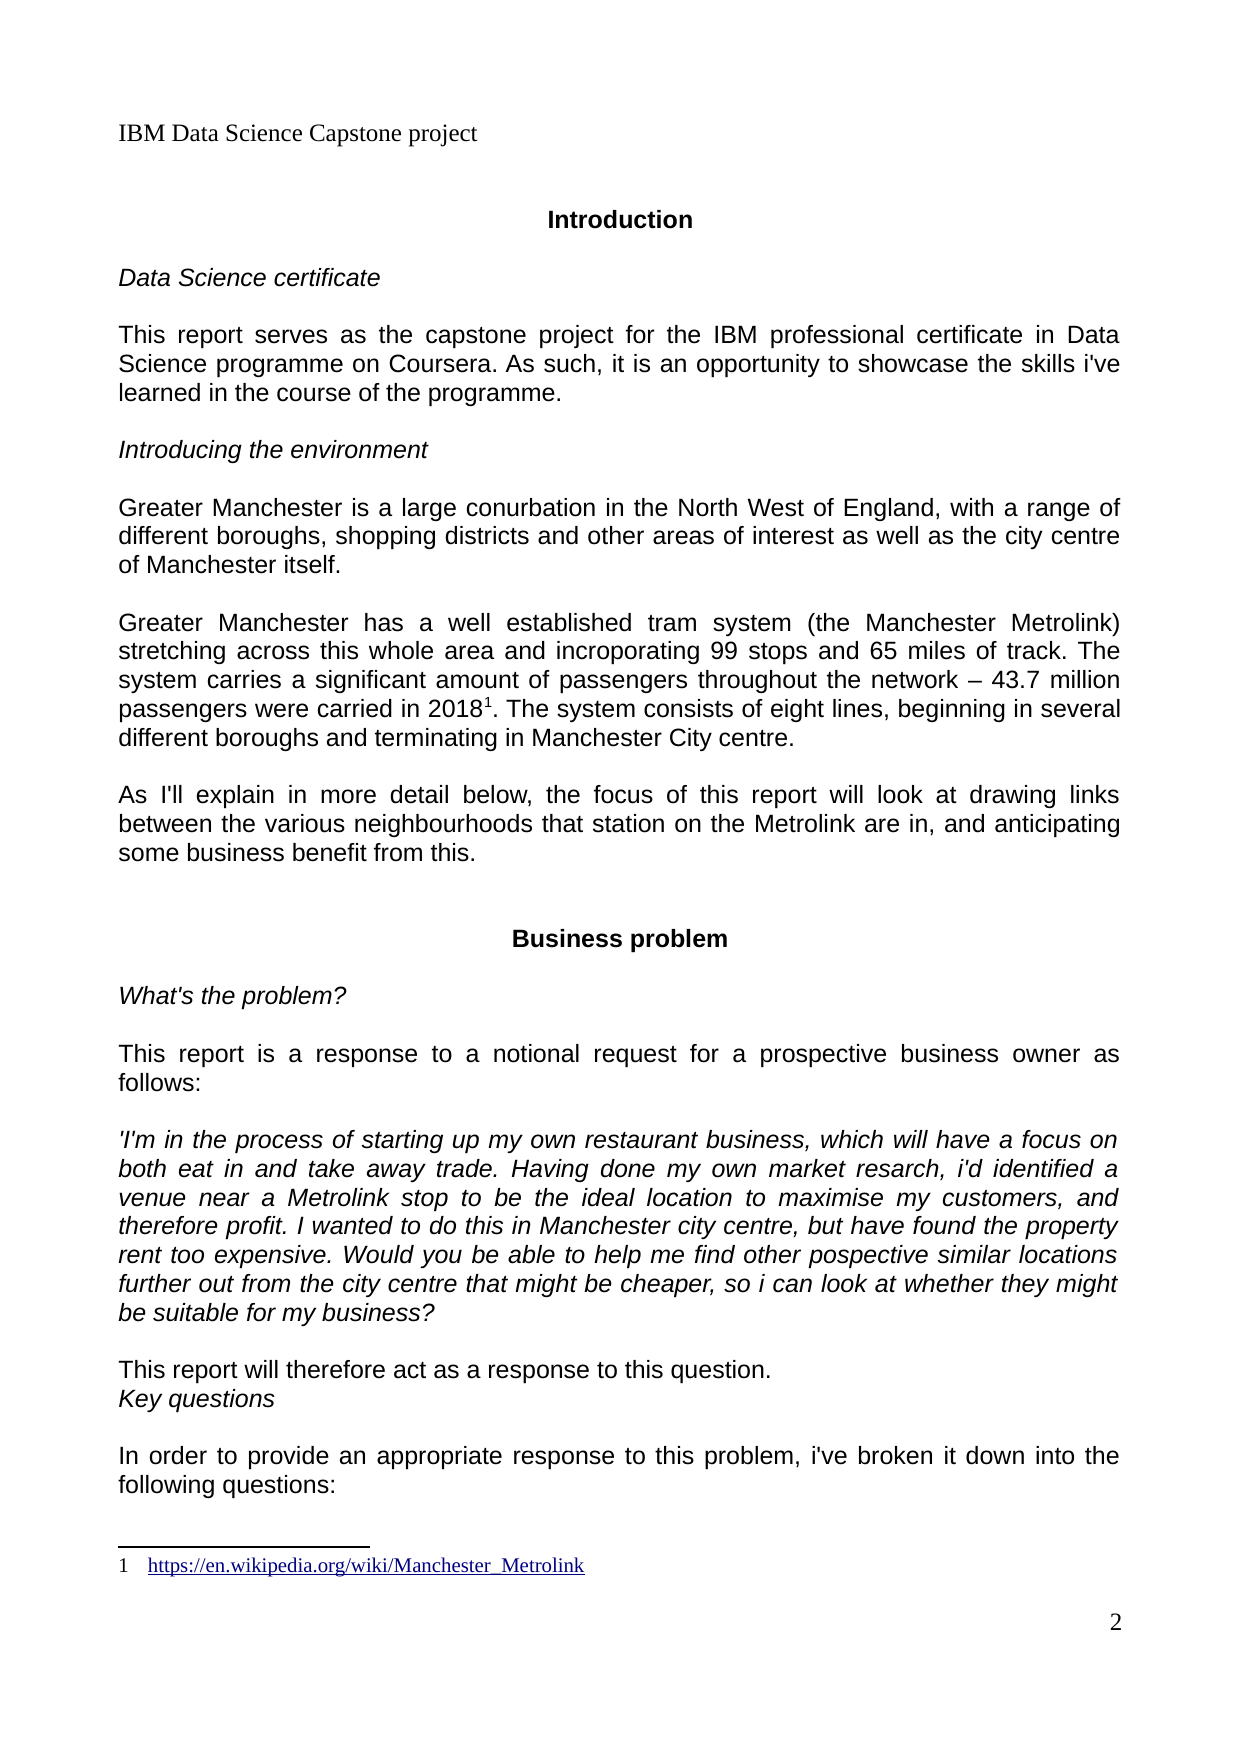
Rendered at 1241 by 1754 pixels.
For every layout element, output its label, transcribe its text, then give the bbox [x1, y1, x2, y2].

text 'I'm in the process of starting up my own restaurant business, which will have a focus on both eat in and take away trade. Having done my own market resarch, i'd identified a venue near a Metrolink stop to be the ideal location to maximise my customers, and therefore profit. I wanted to do this in Manchester city centre, but have found the property rent too expensive. Would you be able to help me find other pospective similar locations further out from the city centre that might be cheaper, so i can look at whether they might be suitable for my business? [118, 1125, 1122, 1326]
text This report is a response to a notional request for a prospective business owner as follows: [118, 1039, 1122, 1096]
text Data Science certificate [118, 263, 1122, 291]
text In order to provide an appropriate response to this problem, i've broken it down into the following questions: [118, 1441, 1122, 1499]
text Key questions [118, 1384, 1122, 1413]
text Introduction [118, 205, 1122, 234]
text Greater Manchester is a large conurbation in the North West of England, with a range of different boroughs, shopping districts and other areas of interest as well as the city centre of Manchester itself. [118, 493, 1122, 579]
text Introducing the environment [118, 435, 1122, 464]
text Greater Manchester has a well established tram system (the Manchester Metrolink) stretching across this whole area and incroporating 99 stops and 65 miles of track. The system carries a significant amount of passengers throughout the network – 43.7 million passengers were carried in 2018. The system consists of eight lines, beginning in several different boroughs and terminating in Manchester City centre. [118, 608, 1122, 751]
text Business problem [118, 924, 1122, 953]
text What's the problem? [118, 981, 1122, 1010]
text This report serves as the capstone project for the IBM professional certificate in Data Science programme on Coursera. As such, it is an opportunity to showcase the skills i've learned in the course of the programme. [118, 320, 1122, 406]
text https://en.wikipedia.org/wiki/Manchester_Metrolink [118, 1553, 1122, 1577]
text This report will therefore act as a response to this question. [118, 1355, 1122, 1384]
text As I'll explain in more detail below, the focus of this report will look at drawing links between the various neighbourhoods that station on the Metrolink are in, and anticipating some business benefit from this. [118, 780, 1122, 866]
